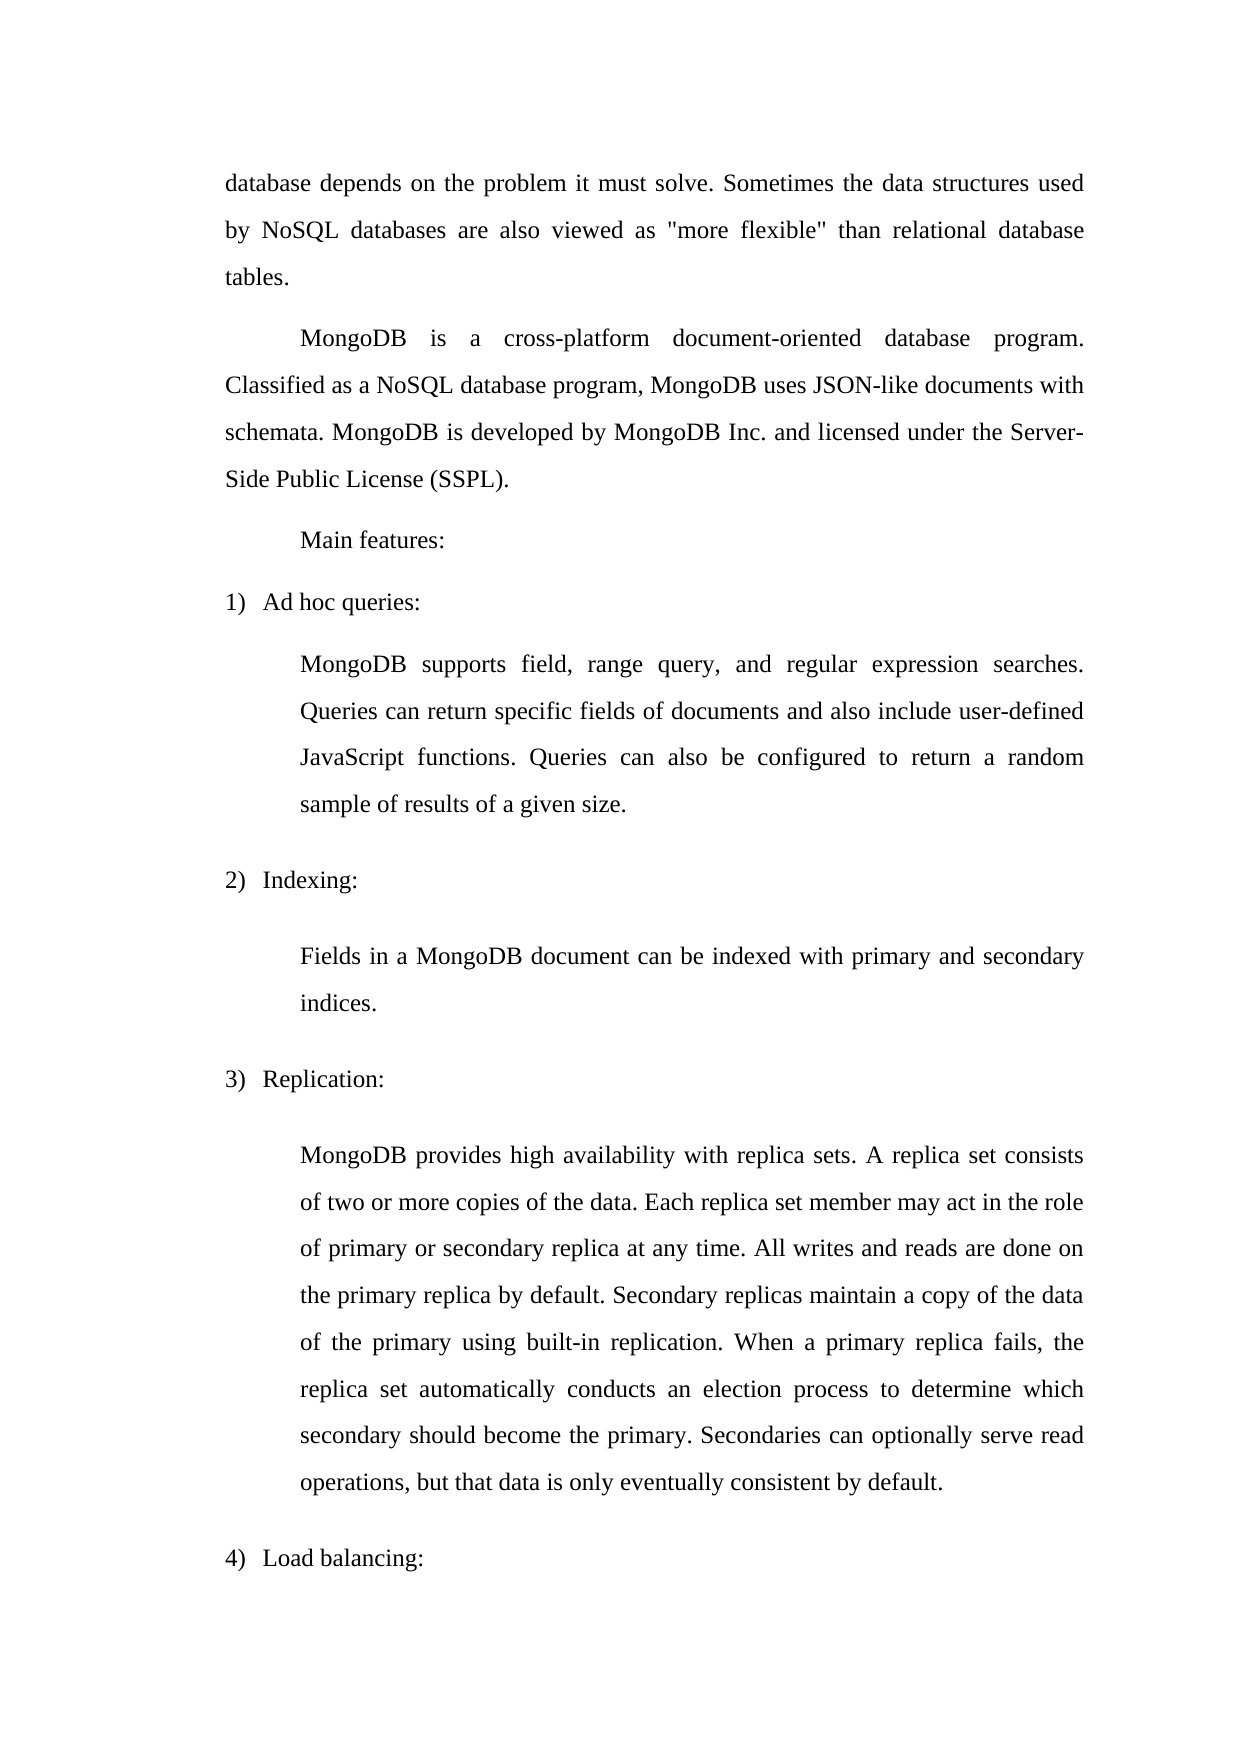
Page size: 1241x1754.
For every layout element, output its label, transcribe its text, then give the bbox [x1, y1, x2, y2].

text Main features: [225, 507, 1085, 554]
list Ad hoc queries: [225, 569, 1085, 616]
text MongoDB is a cross-platform document-oriented database program. Classified as a NoSQL database program, MongoDB uses JSON-like documents with schemata. MongoDB is developed by MongoDB Inc. and licensed under the Server-Side Public License (SSPL). [225, 305, 1085, 492]
list Indexing: [225, 847, 1085, 894]
text MongoDB provides high availability with replica sets. A replica set consists of two or more copies of the data. Each replica set member may act in the role of primary or secondary replica at any time. All writes and reads are done on the primary replica by default. Secondary replicas maintain a copy of the data of the primary using built-in replication. When a primary replica fails, the replica set automatically conducts an election process to determine which secondary should become the primary. Secondaries can optionally serve read operations, but that data is only eventually consistent by default. [300, 1122, 1085, 1496]
list Load balancing: [225, 1525, 1085, 1572]
list Replication: [225, 1046, 1085, 1093]
text Fields in a MongoDB document can be indexed with primary and secondary indices. [300, 923, 1085, 1017]
text MongoDB supports field, range query, and regular expression searches. Queries can return specific fields of documents and also include user-defined JavaScript functions. Queries can also be configured to return a random sample of results of a given size. [300, 631, 1085, 818]
text database depends on the problem it must solve. Sometimes the data structures used by NoSQL databases are also viewed as "more flexible" than relational database tables. [225, 150, 1085, 290]
